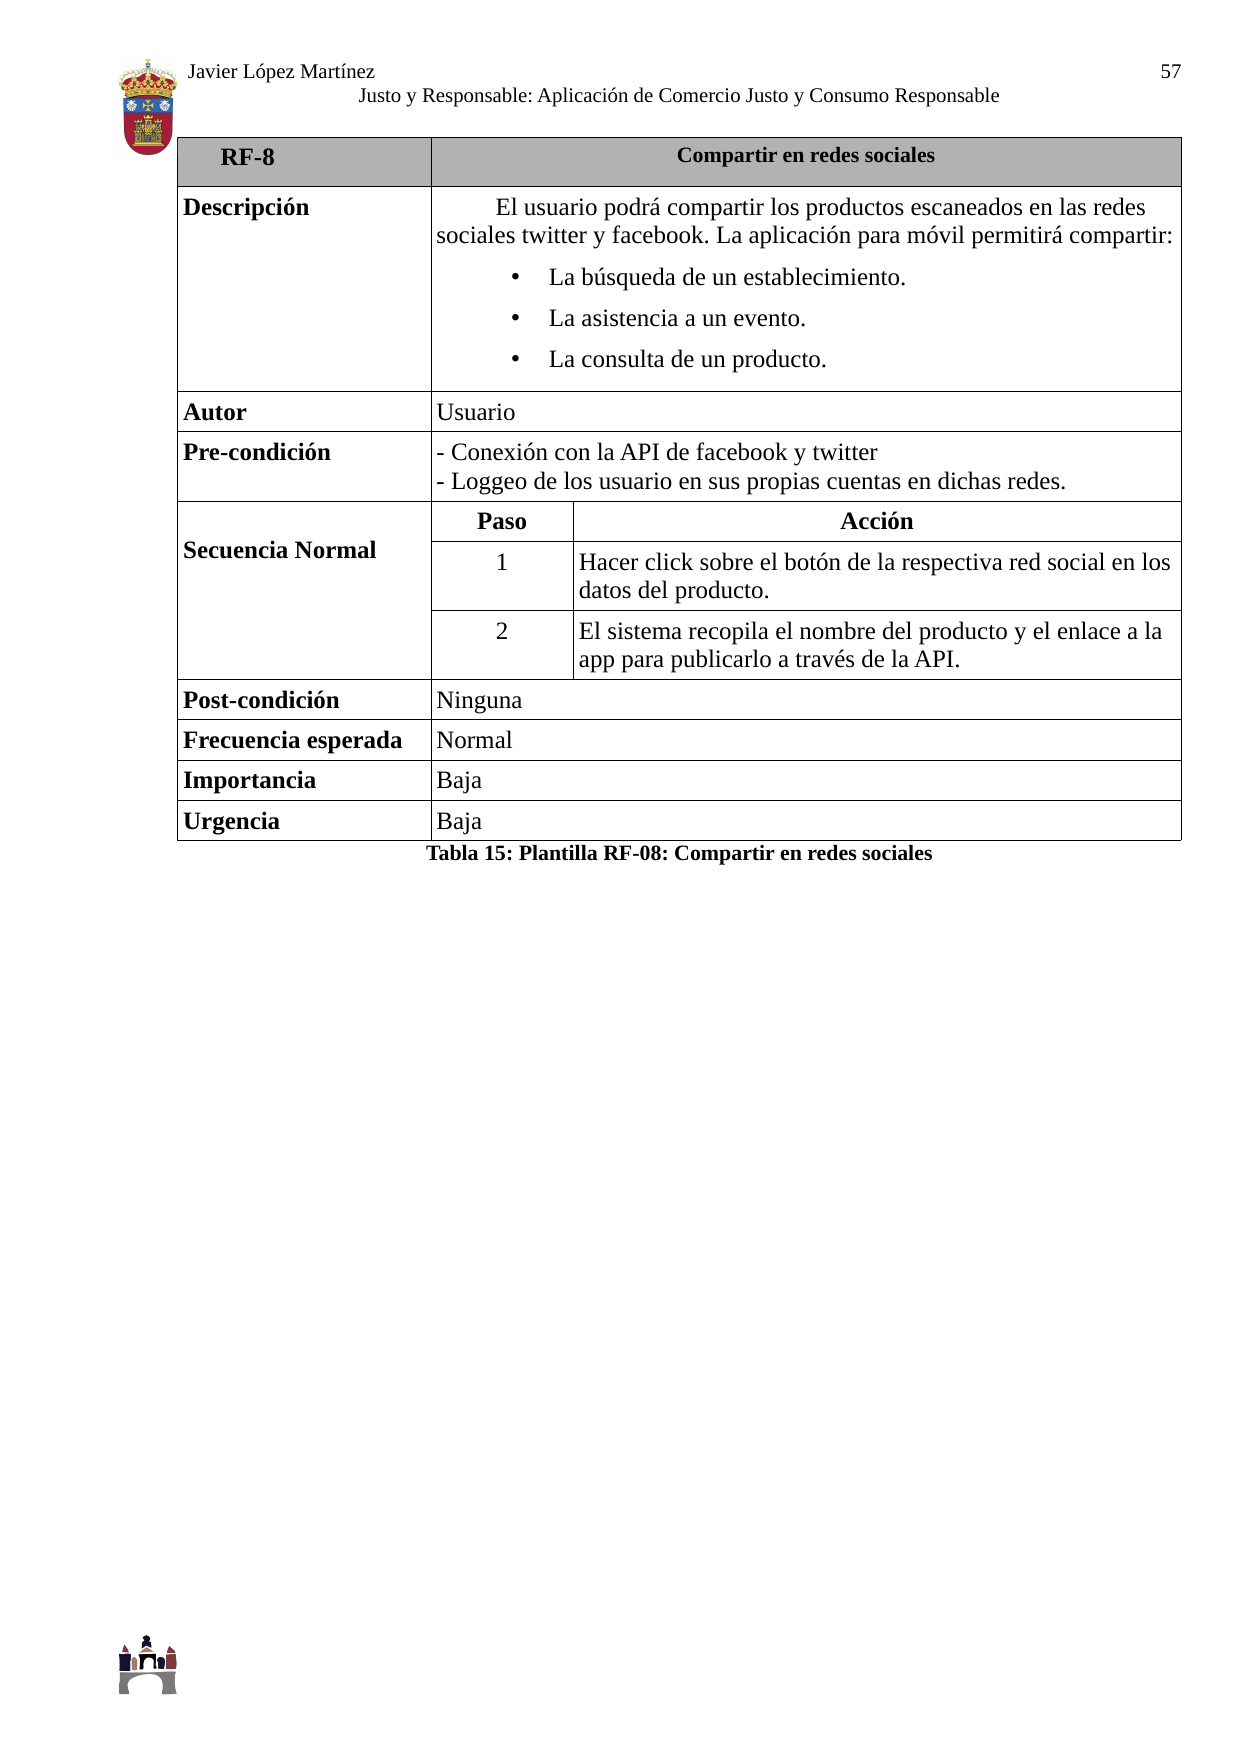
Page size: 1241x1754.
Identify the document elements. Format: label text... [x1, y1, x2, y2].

table_cell Descripción [178, 187, 431, 391]
table_cell Paso [432, 502, 573, 541]
table_cell El usuario podrá compartir los productos escaneados en las redes sociales twitter y facebook. La aplicación para móvil permitirá compartir: La búsqueda de un establecimiento. La asistencia a un evento. La consulta de un producto. [432, 187, 1181, 391]
table_cell 2 [432, 611, 573, 679]
table_cell Baja [432, 801, 1181, 840]
table_cell Acción [574, 502, 1181, 541]
table_cell Post-condición [178, 680, 431, 719]
table_cell 1 [432, 542, 573, 610]
table_cell - Conexión con la API de facebook y twitter - Loggeo de los usuario en sus propias cuentas en dichas redes. [432, 432, 1181, 501]
table_cell Normal [432, 720, 1181, 759]
table_cell Baja [432, 761, 1181, 800]
picture [118, 1634, 178, 1695]
text Tabla 15: Plantilla RF-08: Compartir en redes sociales [177, 841, 1181, 866]
table_cell Frecuencia esperada [178, 720, 431, 759]
table_cell Ninguna [432, 680, 1181, 719]
table_cell Autor [178, 392, 431, 431]
table_cell Usuario [432, 392, 1181, 431]
table_cell Secuencia Normal [178, 502, 431, 679]
table_cell Hacer click sobre el botón de la respectiva red social en los datos del producto. [574, 542, 1181, 610]
table_cell Urgencia [178, 801, 431, 840]
table_header [178, 138, 431, 186]
table_cell Importancia [178, 761, 431, 800]
table_cell Pre-condición [178, 432, 431, 501]
table_header Compartir en redes sociales [432, 138, 1181, 186]
picture [118, 59, 178, 155]
table_cell El sistema recopila el nombre del producto y el enlace a la app para publicarlo a través de la API. [574, 611, 1181, 679]
